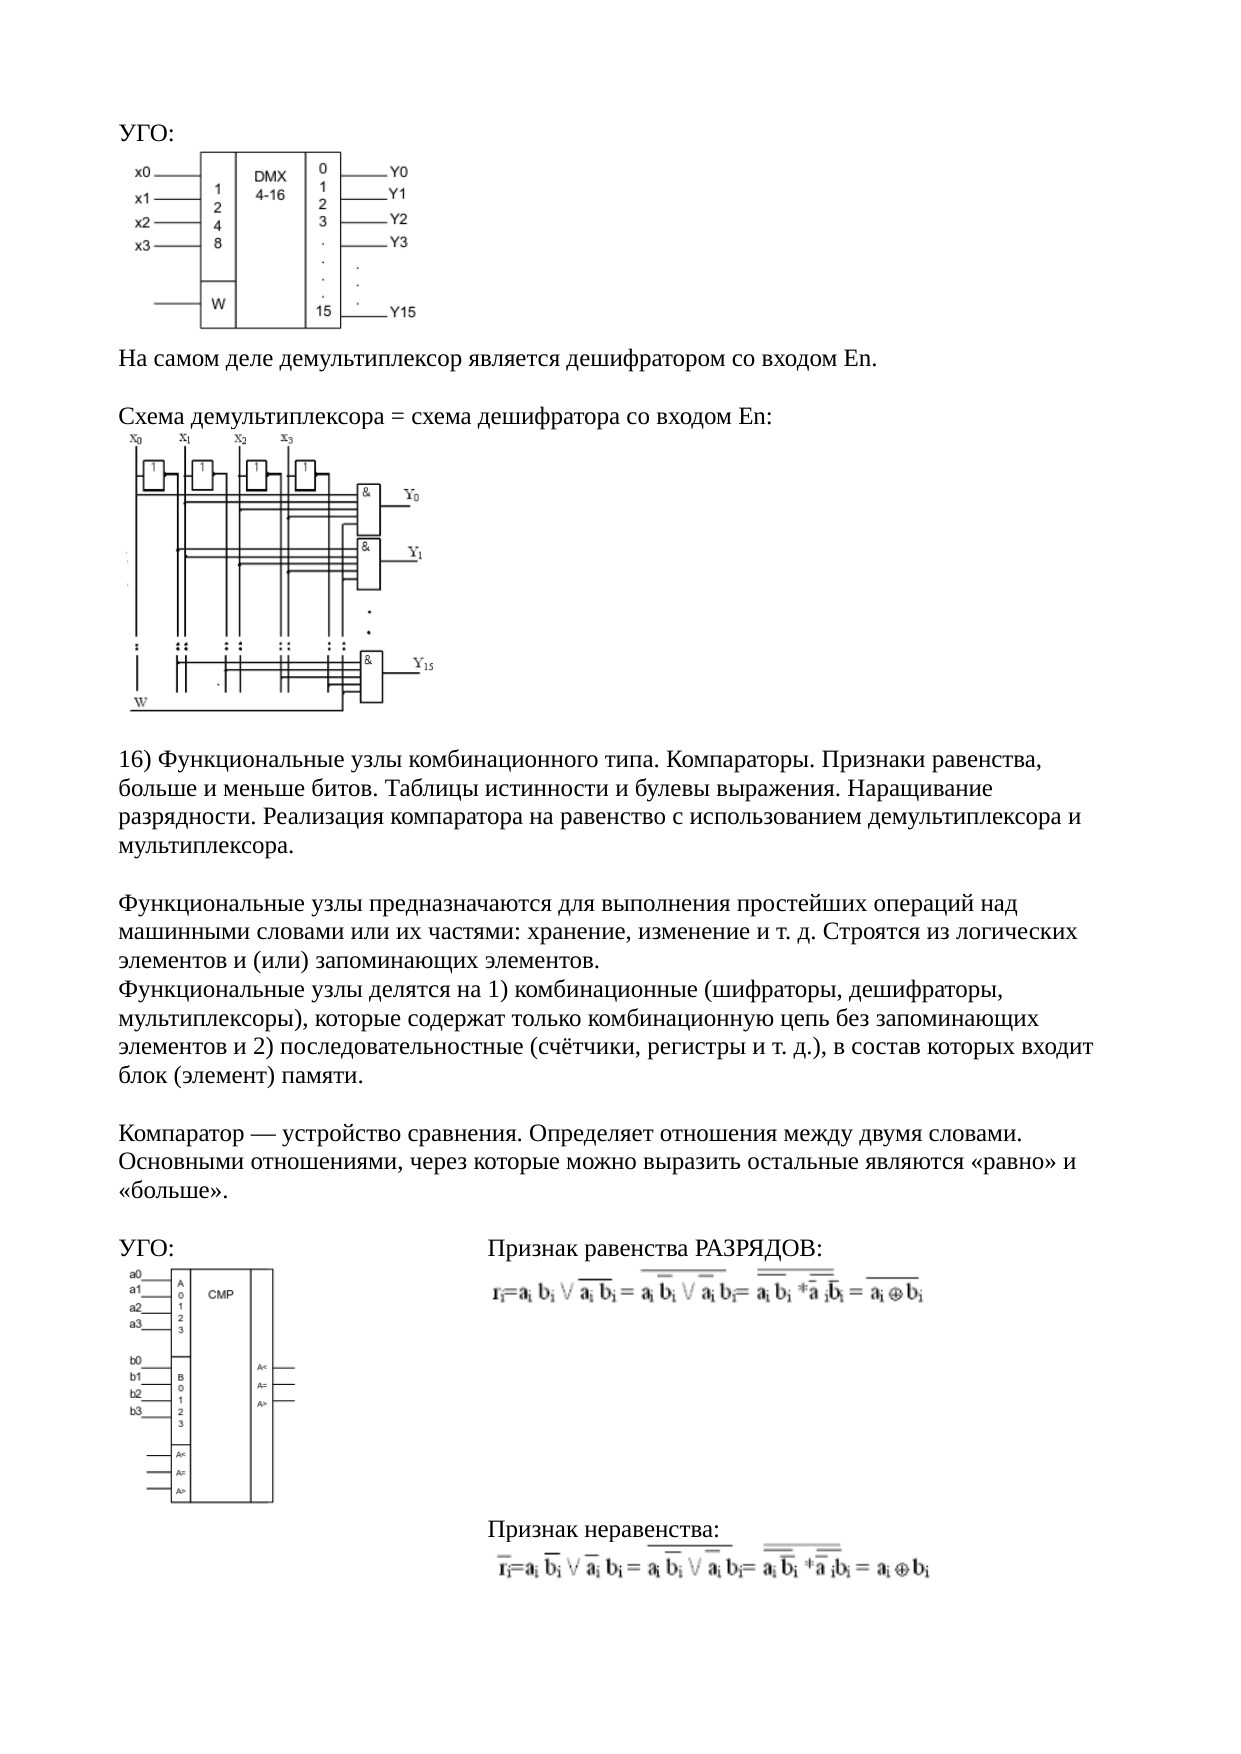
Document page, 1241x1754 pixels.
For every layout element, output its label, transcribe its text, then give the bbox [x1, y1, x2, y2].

text Компаратор — устройство сравнения. Определяет отношения между двумя словами. Основными отношениями, через которые можно выразить остальные являются «равно» и «больше». [118, 1118, 1122, 1204]
picture [487, 1542, 936, 1590]
text На самом деле демультиплексор является дешифратором со входом En. [118, 343, 1122, 372]
text Функциональные узлы делятся на 1) комбинационные (шифраторы, дешифраторы, мультиплексоры), которые содержат только комбинационную цепь без запоминающих элементов и 2) последовательностные (счётчики, регистры и т. д.), в состав которых входит блок (элемент) памяти. [118, 974, 1122, 1089]
picture [118, 1261, 312, 1509]
picture [118, 146, 442, 338]
text 16) Функциональные узлы комбинационного типа. Компараторы. Признаки равенства, больше и меньше битов. Таблицы истинности и булевы выражения. Наращивание разрядности. Реализация компаратора на равенство с использованием демультиплексора и мультиплексора. [118, 744, 1122, 859]
picture [487, 1268, 933, 1314]
picture [118, 429, 440, 716]
text УГО: [118, 118, 1122, 147]
text УГО: Признак равенства РАЗРЯДОВ: [118, 1233, 1122, 1261]
text Признак неравенства: [118, 1514, 1122, 1543]
text Схема демультиплексора = схема дешифратора со входом En: [118, 401, 1122, 429]
text Функциональные узлы предназначаются для выполнения простейших операций над машинными словами или их частями: хранение, изменение и т. д. Строятся из логических элементов и (или) запоминающих элементов. [118, 888, 1122, 974]
